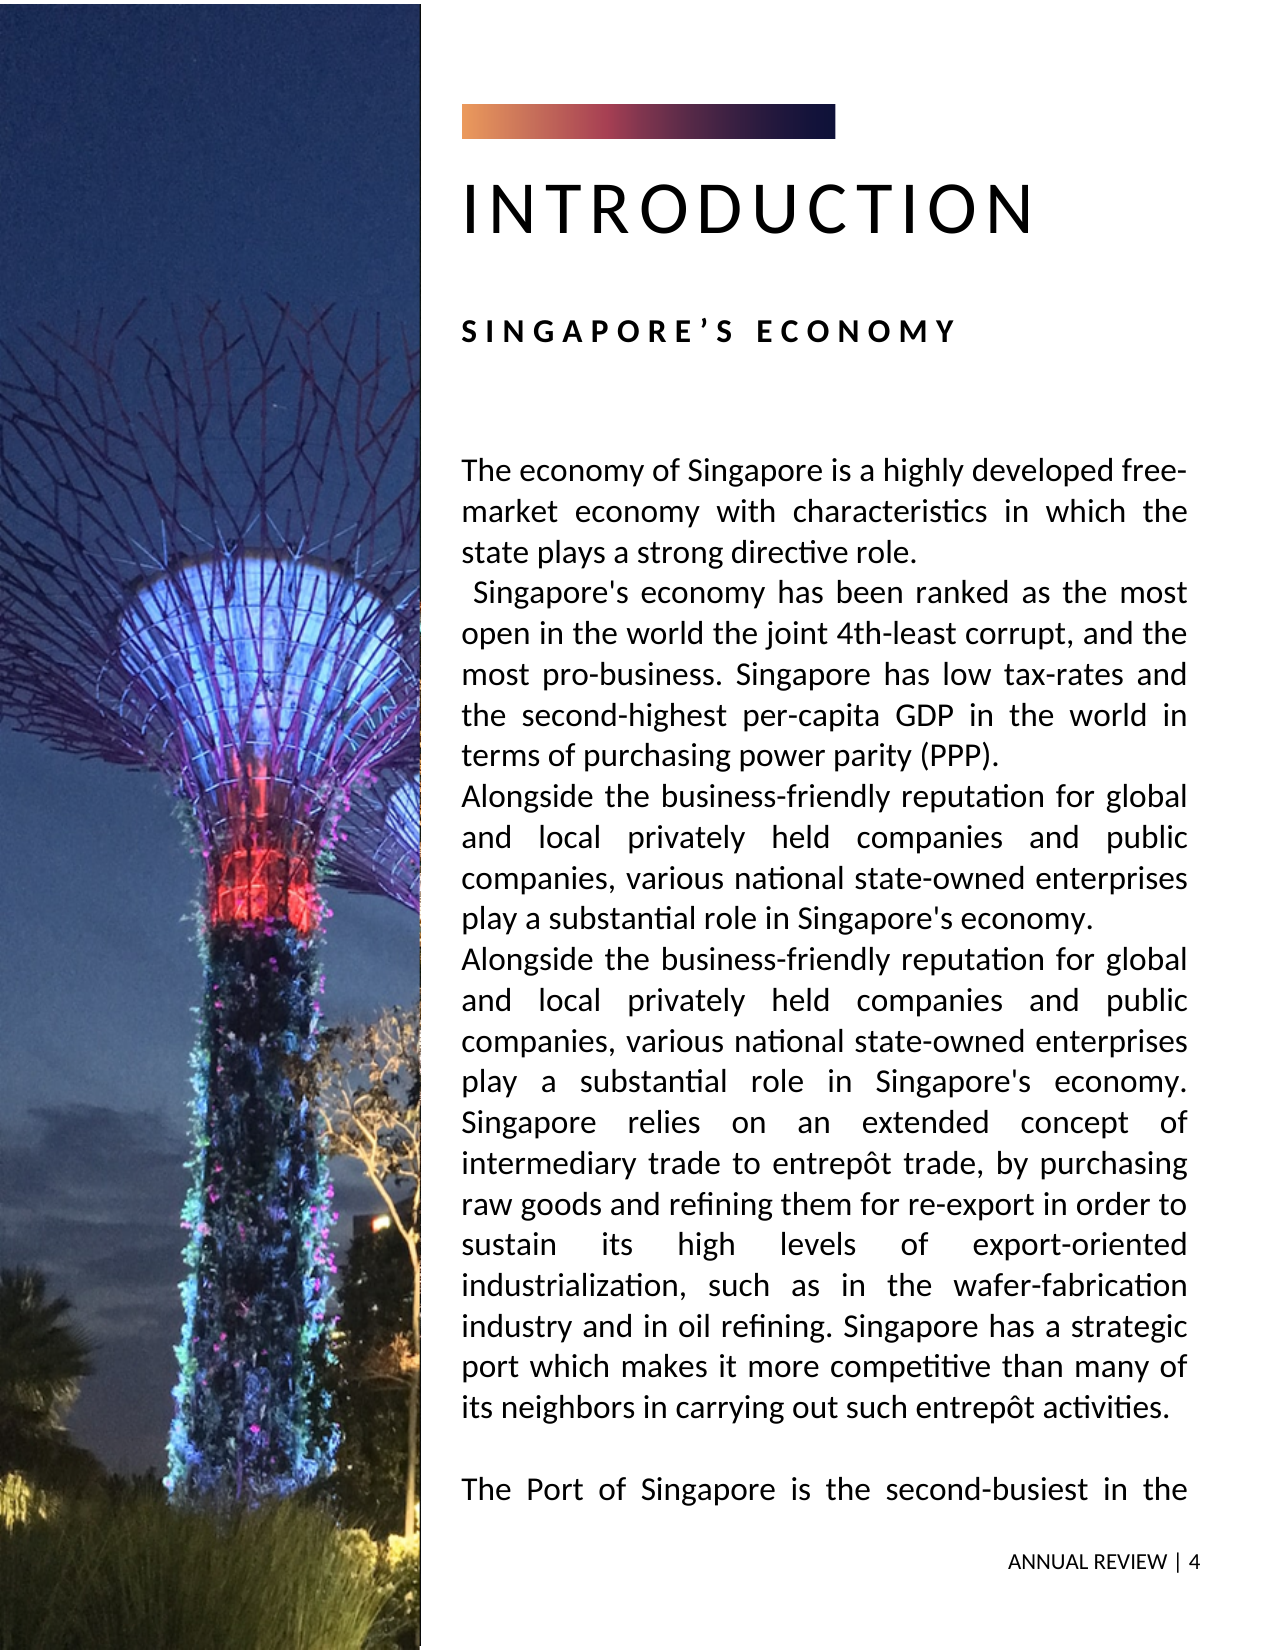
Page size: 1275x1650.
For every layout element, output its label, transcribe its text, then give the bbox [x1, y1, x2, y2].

table_header [450, 103, 1200, 148]
table_header [421, 103, 450, 1508]
table_cell Introduction [450, 148, 1200, 298]
table_cell SINGAPORE’S ECONOMY The economy of Singapore is a highly developed free-market economy with characteristics in which the state plays a strong directive role. Singapore's economy has been ranked as the most open in the world the joint 4th-least corrupt, and the most pro-business. Singapore has low tax-rates and the second-highest per-capita GDP in the world in terms of purchasing power parity (PPP). Alongside the business-friendly reputation for global and local privately held companies and public companies, various national state-owned enterprises play a substantial role in Singapore's economy. Alongside the business-friendly reputation for global and local privately held companies and public companies, various national state-owned enterprises play a substantial role in Singapore's economy. Singapore relies on an extended concept of intermediary trade to entrepôt trade, by purchasing raw goods and refining them for re-export in order to sustain its high levels of export-oriented industrialization, such as in the wafer-fabrication industry and in oil refining. Singapore has a strategic port which makes it more competitive than many of its neighbors in carrying out such entrepôt activities. The Port of Singapore is the second-busiest in the [450, 298, 1200, 1508]
